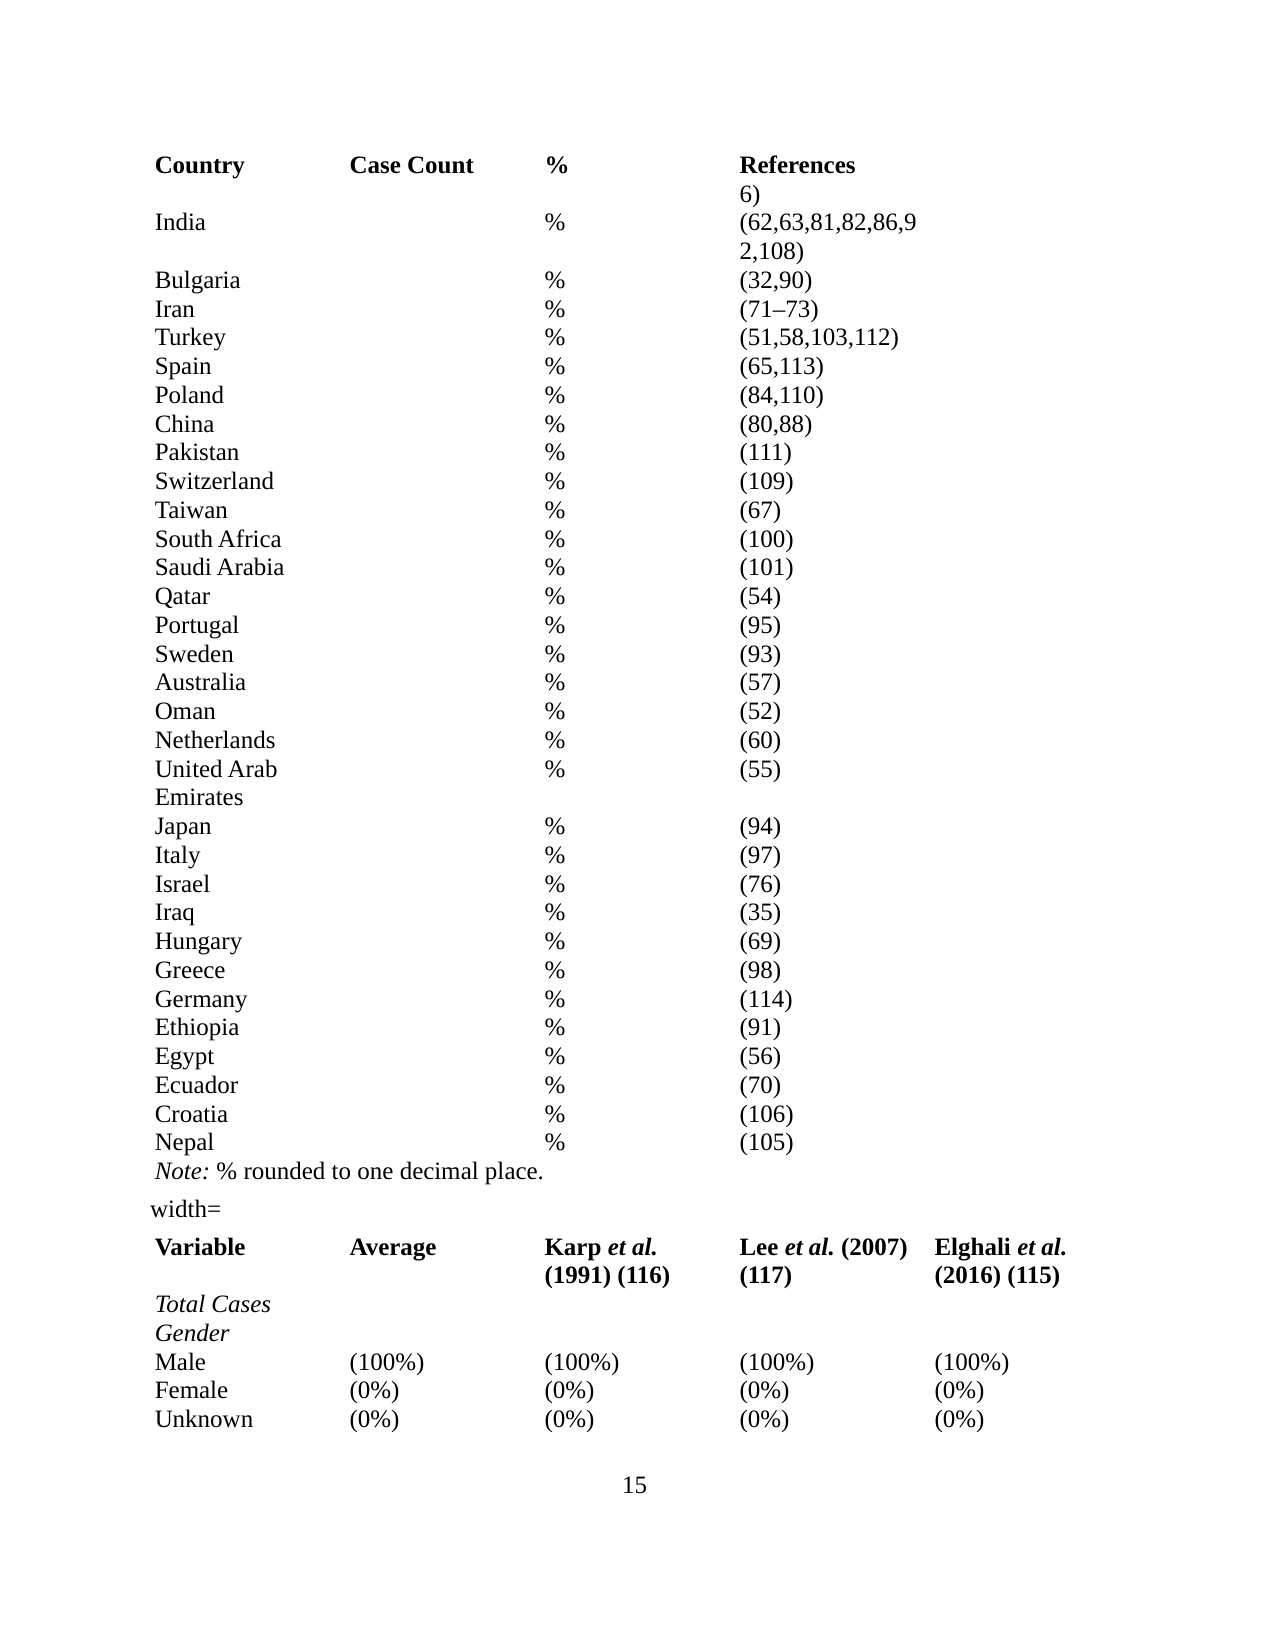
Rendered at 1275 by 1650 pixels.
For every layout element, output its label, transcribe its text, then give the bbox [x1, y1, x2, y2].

table_cell [930, 179, 1125, 207]
table_cell (0%) [930, 1404, 1125, 1433]
table_cell (100%) [345, 1347, 540, 1375]
table_cell % [540, 1041, 735, 1070]
table_cell [345, 466, 540, 495]
table_cell (106) [735, 1099, 930, 1127]
table_cell (80,88) [735, 409, 930, 437]
table_header % [540, 150, 735, 179]
table_cell [930, 495, 1125, 524]
table_cell [345, 208, 540, 265]
table_cell Israel [150, 869, 345, 897]
table_cell [930, 725, 1125, 754]
table_cell Switzerland [150, 466, 345, 495]
table_cell [930, 380, 1125, 409]
table_cell Saudi Arabia [150, 553, 345, 581]
table_cell [345, 524, 540, 552]
table_cell China [150, 409, 345, 437]
table_cell Germany [150, 984, 345, 1012]
table_cell (76) [735, 869, 930, 897]
table_cell [345, 1070, 540, 1099]
table_cell Gender [150, 1318, 345, 1347]
table_cell % [540, 1013, 735, 1041]
table_cell India [150, 208, 345, 265]
table_cell 6) [735, 179, 930, 207]
table_cell % [540, 466, 735, 495]
table_cell [345, 495, 540, 524]
table_cell [930, 553, 1125, 581]
table_cell % [540, 984, 735, 1012]
table_cell [345, 438, 540, 466]
table_cell [930, 696, 1125, 725]
table_cell [345, 926, 540, 955]
table_cell [345, 323, 540, 351]
table_cell [345, 610, 540, 639]
table_cell [930, 840, 1125, 869]
table_cell [345, 696, 540, 725]
table_cell [930, 1128, 1125, 1156]
table_cell Hungary [150, 926, 345, 955]
table_cell Iran [150, 294, 345, 322]
table_cell (57) [735, 668, 930, 696]
table_cell [930, 1318, 1125, 1347]
table_cell [930, 1070, 1125, 1099]
table_cell [930, 1099, 1125, 1127]
table_cell [930, 409, 1125, 437]
table_cell [345, 898, 540, 926]
table_cell [930, 466, 1125, 495]
table_cell Total Cases [150, 1289, 345, 1318]
table_cell [930, 524, 1125, 552]
table_cell (69) [735, 926, 930, 955]
text width= [150, 1194, 1125, 1223]
table_cell (32,90) [735, 265, 930, 294]
table_cell (94) [735, 811, 930, 840]
table_cell [345, 668, 540, 696]
table_cell Spain [150, 351, 345, 380]
table_cell Greece [150, 955, 345, 984]
table_cell (0%) [735, 1404, 930, 1433]
table_header [930, 150, 1125, 179]
table_cell % [540, 438, 735, 466]
table_cell [930, 1013, 1125, 1041]
table_cell [345, 639, 540, 667]
table_cell [345, 840, 540, 869]
table_header Variable [150, 1232, 345, 1289]
table_cell [930, 926, 1125, 955]
table_cell % [540, 696, 735, 725]
table_cell % [540, 725, 735, 754]
table_cell Netherlands [150, 725, 345, 754]
table_cell [345, 1041, 540, 1070]
table_cell (0%) [345, 1375, 540, 1404]
table_cell % [540, 294, 735, 322]
table_cell % [540, 380, 735, 409]
table_cell [540, 1318, 735, 1347]
table_cell % [540, 553, 735, 581]
table_cell [930, 265, 1125, 294]
table_cell [345, 351, 540, 380]
table_cell % [540, 1128, 735, 1156]
table_cell [345, 984, 540, 1012]
table_cell [345, 179, 540, 207]
table_cell Poland [150, 380, 345, 409]
table_cell Ecuador [150, 1070, 345, 1099]
table_cell % [540, 581, 735, 610]
table_cell [345, 294, 540, 322]
table_cell (56) [735, 1041, 930, 1070]
table_cell Bulgaria [150, 265, 345, 294]
table_cell [930, 1041, 1125, 1070]
table_cell (52) [735, 696, 930, 725]
table_cell [930, 610, 1125, 639]
table_cell Iraq [150, 898, 345, 926]
table_cell % [540, 265, 735, 294]
table_cell % [540, 208, 735, 265]
table_header Case Count [345, 150, 540, 179]
table_cell [930, 581, 1125, 610]
table_cell Croatia [150, 1099, 345, 1127]
table_cell % [540, 409, 735, 437]
table_cell % [540, 898, 735, 926]
table_cell Qatar [150, 581, 345, 610]
table_cell [735, 1289, 930, 1318]
table_cell (98) [735, 955, 930, 984]
table_cell (114) [735, 984, 930, 1012]
table_cell Nepal [150, 1128, 345, 1156]
table_cell (55) [735, 754, 930, 811]
table_cell % [540, 811, 735, 840]
table_cell (71–73) [735, 294, 930, 322]
table_cell [930, 438, 1125, 466]
table_cell Note: % rounded to one decimal place. [150, 1156, 930, 1185]
table_cell (84,110) [735, 380, 930, 409]
table_cell Australia [150, 668, 345, 696]
table_cell % [540, 926, 735, 955]
table_cell [735, 1318, 930, 1347]
table_cell % [540, 840, 735, 869]
table_cell [345, 1128, 540, 1156]
table_cell % [540, 495, 735, 524]
table_cell % [540, 1070, 735, 1099]
table_cell [930, 323, 1125, 351]
table_cell (91) [735, 1013, 930, 1041]
table_cell (105) [735, 1128, 930, 1156]
table_cell [930, 1156, 1125, 1185]
table_cell % [540, 323, 735, 351]
table_cell [930, 898, 1125, 926]
table_cell Ethiopia [150, 1013, 345, 1041]
table_cell % [540, 524, 735, 552]
table_cell (0%) [345, 1404, 540, 1433]
table_header References [735, 150, 930, 179]
table_cell [345, 955, 540, 984]
table_cell [930, 754, 1125, 811]
table_cell (95) [735, 610, 930, 639]
table_cell (93) [735, 639, 930, 667]
table_cell [930, 984, 1125, 1012]
table_cell [150, 179, 345, 207]
table_cell (109) [735, 466, 930, 495]
table_cell Portugal [150, 610, 345, 639]
table_cell Egypt [150, 1041, 345, 1070]
table_cell (100%) [540, 1347, 735, 1375]
table_cell [930, 955, 1125, 984]
table_cell % [540, 1099, 735, 1127]
table_cell [345, 553, 540, 581]
table_cell (0%) [540, 1404, 735, 1433]
table_cell [345, 1099, 540, 1127]
table_cell [345, 581, 540, 610]
table_cell [930, 811, 1125, 840]
table_cell Sweden [150, 639, 345, 667]
table_cell Turkey [150, 323, 345, 351]
table_cell (54) [735, 581, 930, 610]
table_cell % [540, 610, 735, 639]
table_cell Unknown [150, 1404, 345, 1433]
table_header Elghali et al. (2016) (115) [930, 1232, 1125, 1289]
table_cell [930, 351, 1125, 380]
table_cell (60) [735, 725, 930, 754]
table_cell (111) [735, 438, 930, 466]
table_cell Pakistan [150, 438, 345, 466]
table_cell [930, 668, 1125, 696]
table_cell United Arab Emirates [150, 754, 345, 811]
table_cell [345, 265, 540, 294]
table_cell [930, 639, 1125, 667]
table_header Country [150, 150, 345, 179]
table_cell [930, 869, 1125, 897]
table_cell (70) [735, 1070, 930, 1099]
table_cell [345, 725, 540, 754]
table_cell Oman [150, 696, 345, 725]
table_cell Taiwan [150, 495, 345, 524]
table_cell (0%) [930, 1375, 1125, 1404]
table_header Karp et al. (1991) (116) [540, 1232, 735, 1289]
table_cell (100%) [735, 1347, 930, 1375]
table_cell (101) [735, 553, 930, 581]
table_cell South Africa [150, 524, 345, 552]
table_header Lee et al. (2007) (117) [735, 1232, 930, 1289]
table_cell [345, 811, 540, 840]
table_cell (100%) [930, 1347, 1125, 1375]
table_cell % [540, 668, 735, 696]
table_cell (100) [735, 524, 930, 552]
table_cell [540, 1289, 735, 1318]
table_cell % [540, 639, 735, 667]
table_cell [345, 754, 540, 811]
table_cell [345, 380, 540, 409]
table_cell % [540, 955, 735, 984]
table_cell (35) [735, 898, 930, 926]
table_cell [345, 1013, 540, 1041]
table_cell (51,58,103,112) [735, 323, 930, 351]
table_cell Italy [150, 840, 345, 869]
table_cell (67) [735, 495, 930, 524]
table_cell Female [150, 1375, 345, 1404]
table_cell (62,63,81,82,86,92,108) [735, 208, 930, 265]
table_cell (0%) [735, 1375, 930, 1404]
table_cell [345, 409, 540, 437]
table_cell Male [150, 1347, 345, 1375]
table_cell % [540, 351, 735, 380]
table_cell [345, 1318, 540, 1347]
table_cell Japan [150, 811, 345, 840]
table_cell (65,113) [735, 351, 930, 380]
table_cell % [540, 869, 735, 897]
table_cell [930, 1289, 1125, 1318]
table_cell [930, 294, 1125, 322]
table_cell % [540, 754, 735, 811]
table_cell [540, 179, 735, 207]
table_cell [345, 1289, 540, 1318]
table_cell [930, 208, 1125, 265]
table_cell (0%) [540, 1375, 735, 1404]
table_header Average [345, 1232, 540, 1289]
table_cell [345, 869, 540, 897]
table_cell (97) [735, 840, 930, 869]
